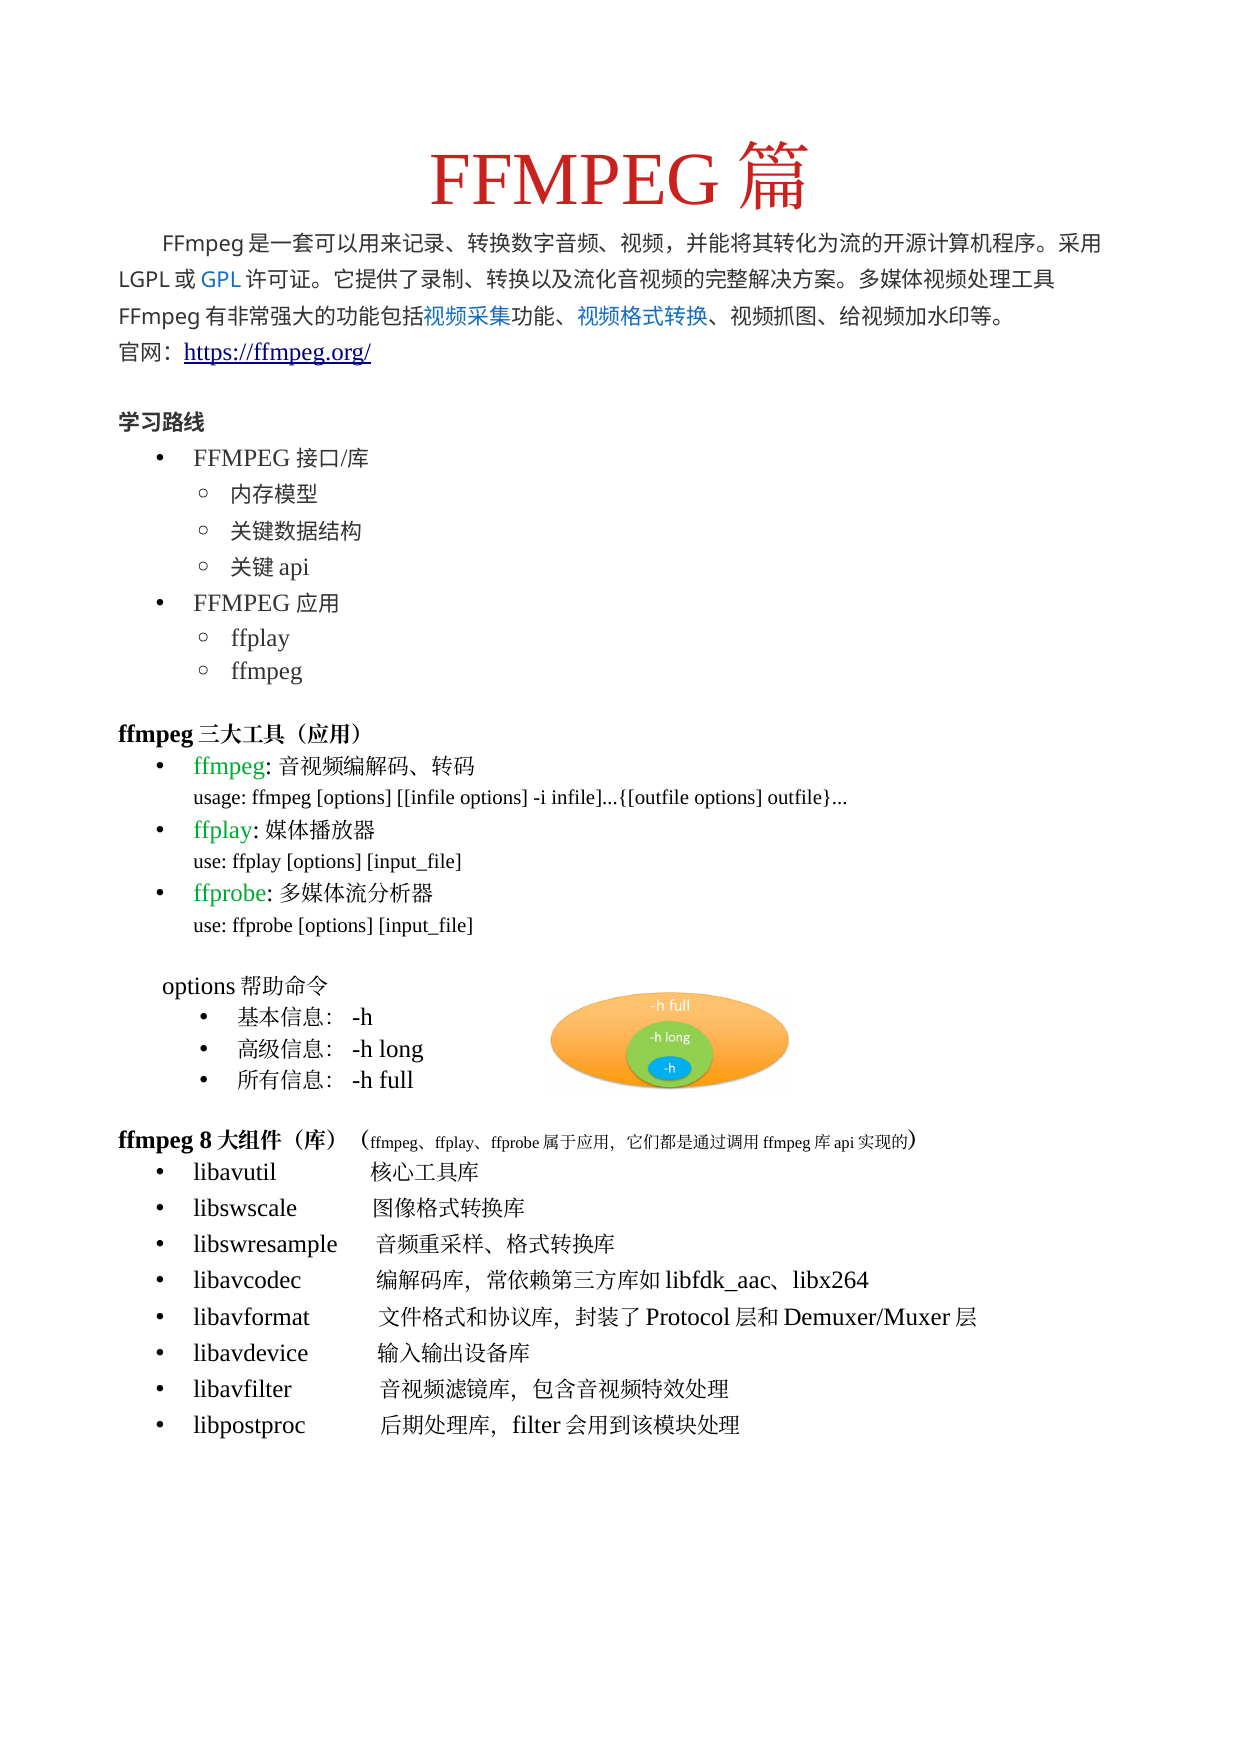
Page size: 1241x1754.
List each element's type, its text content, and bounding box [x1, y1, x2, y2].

list 高级信息： -h long [199, 1032, 543, 1063]
list use: ffplay [options] [input_file] [156, 849, 1122, 873]
list ffplay: 媒体播放器 [156, 813, 1122, 844]
text options帮助命令 [118, 969, 1122, 1001]
list libavfilter 音视频滤镜库，包含音视频特效处理 [156, 1372, 1122, 1403]
text FFMPEG篇 [118, 118, 1122, 226]
text ffmpeg三大工具（应用） [118, 718, 1122, 749]
list usage: ffmpeg [options] [[infile options] -i infile]...{[outfile options] outfile}... [156, 785, 1122, 809]
list libavformat 文件格式和协议库，封装了Protocol层和Demuxer/Muxer层 [156, 1300, 1122, 1331]
list libavutil 核心工具库 [156, 1155, 1122, 1187]
list libpostproc 后期处理库，filter会用到该模块处理 [156, 1408, 1122, 1439]
list libswresample 音频重采样、格式转换库 [156, 1227, 1122, 1259]
text 学习路线 [118, 405, 1122, 436]
list ffmpeg: 音视频编解码、转码 [156, 749, 1122, 781]
list ffplay [193, 623, 1122, 652]
list 关键数据结构 [193, 514, 1122, 545]
list FFMPEG 应用 [156, 586, 1122, 618]
list libavcodec 编解码库，常依赖第三方库如libfdk_aac、libx264 [156, 1263, 1122, 1295]
list 内存模型 [193, 477, 1122, 509]
list libswscale 图像格式转换库 [156, 1191, 1122, 1223]
list FFMPEG 接口/库 [156, 441, 1122, 473]
list 基本信息： -h [199, 1001, 543, 1032]
text 官网：https://ffmpeg.org/ [118, 335, 1122, 367]
list ffmpeg [193, 656, 1122, 684]
text ffmpeg 8大组件（库）（ffmpeg、ffplay、ffprobe属于应用，它们都是通过调用ffmpeg库api实现的） [118, 1124, 1122, 1155]
list 所有信息： -h full [199, 1063, 1122, 1095]
text FFmpeg是一套可以用来记录、转换数字音频、视频，并能将其转化为流的开源计算机程序。采用LGPL或GPL许可证。它提供了录制、转换以及流化音视频的完整解决方案。多媒体视频处理工具FFmpeg有非常强大的功能包括视频采集功能、视频格式转换、视频抓图、给视频加水印等。 [118, 226, 1122, 331]
list libavdevice 输入输出设备库 [156, 1336, 1122, 1367]
picture [543, 990, 792, 1092]
list ffprobe: 多媒体流分析器 [156, 877, 1122, 908]
list use: ffprobe [options] [input_file] [156, 913, 1122, 937]
list [792, 1001, 1122, 1032]
list [792, 1032, 1122, 1063]
list 关键api [193, 550, 1122, 582]
